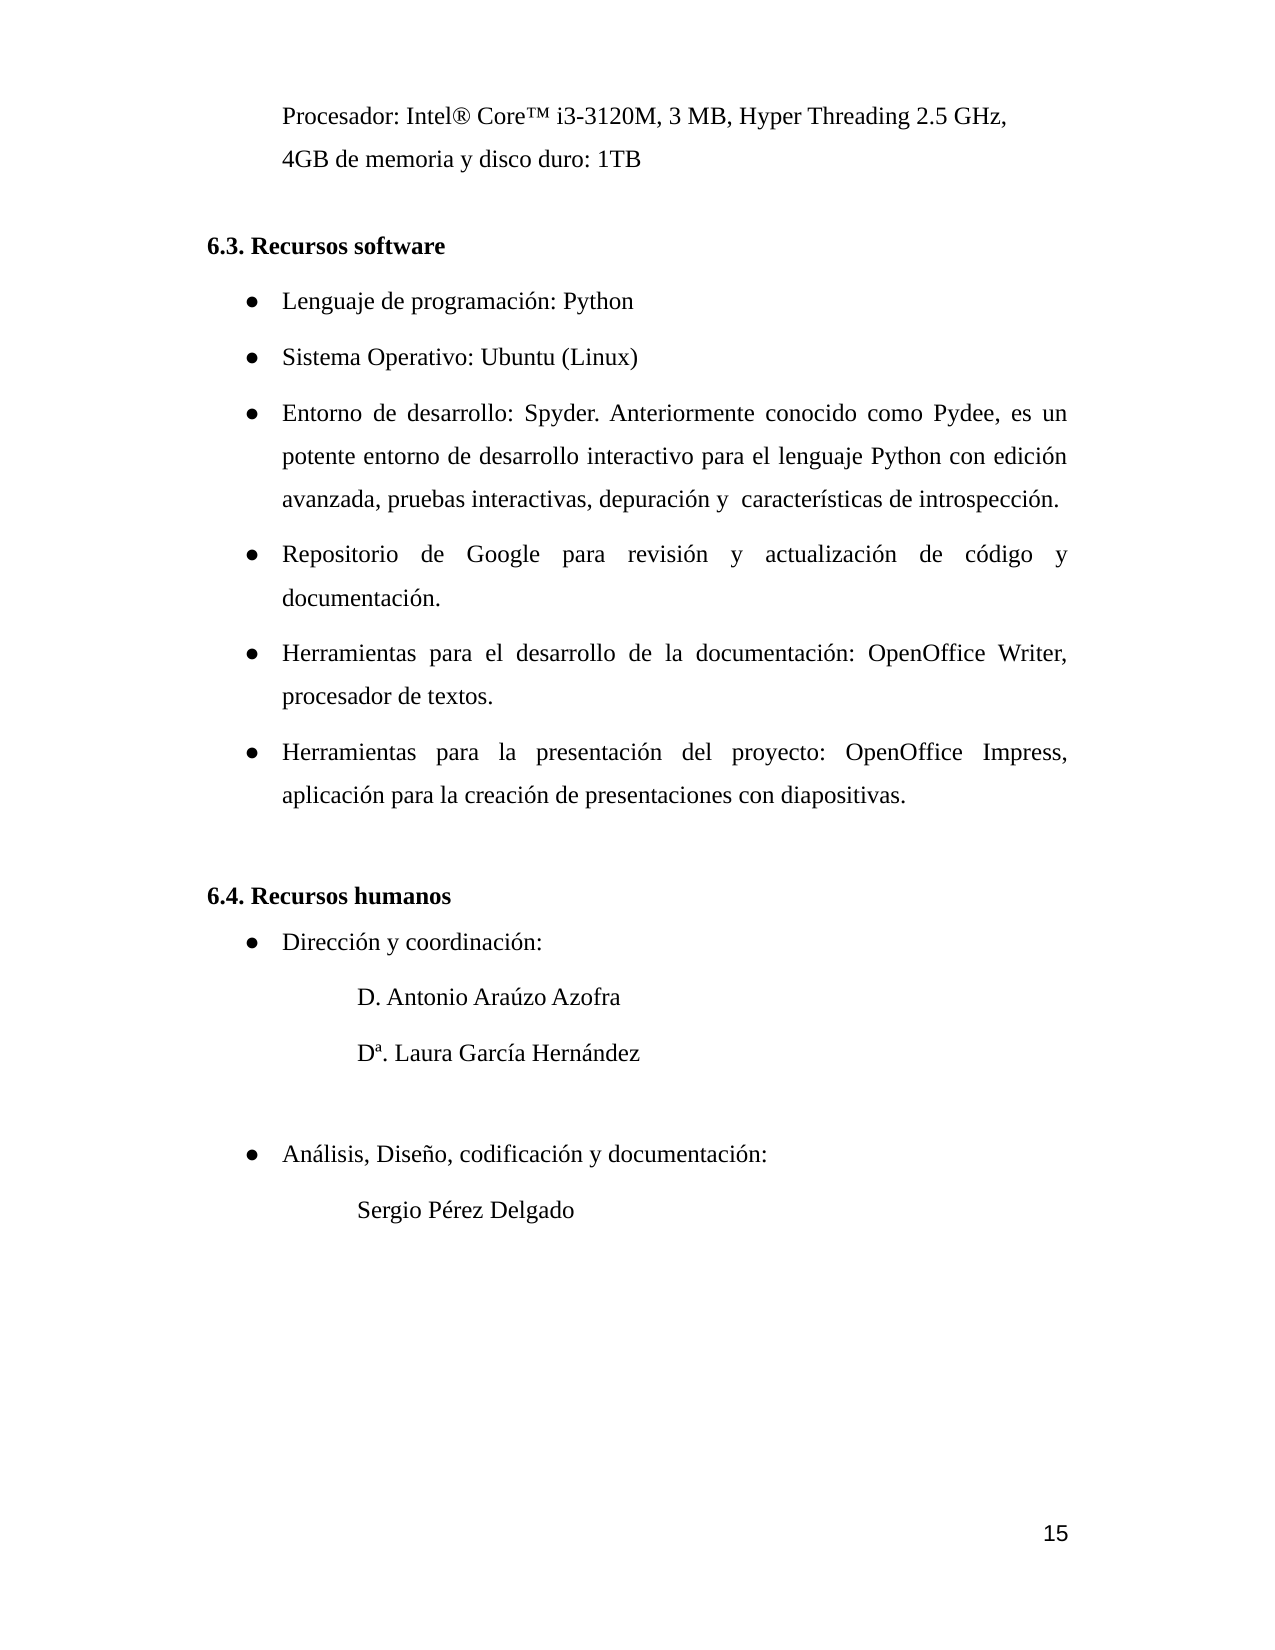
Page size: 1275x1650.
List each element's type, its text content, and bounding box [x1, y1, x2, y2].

text Dª. Laura García Hernández [207, 1038, 1068, 1067]
list Lenguaje de programación: Python [244, 286, 1068, 315]
text D. Antonio Araúzo Azofra [207, 982, 1068, 1011]
list Dirección y coordinación: [244, 927, 1068, 956]
text Procesador: Intel® Core™ i3-3120M, 3 MB, Hyper Threading 2.5 GHz, 4GB de memoria y disco duro: 1TB [207, 101, 1068, 173]
list Sistema Operativo: Ubuntu (Linux) [244, 342, 1068, 371]
list Herramientas para el desarrollo de la documentación: OpenOffice Writer, procesador de textos. [244, 638, 1068, 710]
list Análisis, Diseño, codificación y documentación: [244, 1139, 1068, 1168]
text 6.4. Recursos humanos [207, 881, 1068, 910]
text 6.3. Recursos software [207, 231, 1068, 259]
list Repositorio de Google para revisión y actualización de código y documentación. [244, 539, 1068, 611]
list Herramientas para la presentación del proyecto: OpenOffice Impress, aplicación para la creación de presentaciones con diapositivas. [244, 737, 1068, 809]
list Entorno de desarrollo: Spyder. Anteriormente conocido como Pydee, es un potente entorno de desarrollo interactivo para el lenguaje Python con edición avanzada, pruebas interactivas, depuración y características de introspección. [244, 398, 1068, 513]
text Sergio Pérez Delgado [207, 1195, 1068, 1223]
